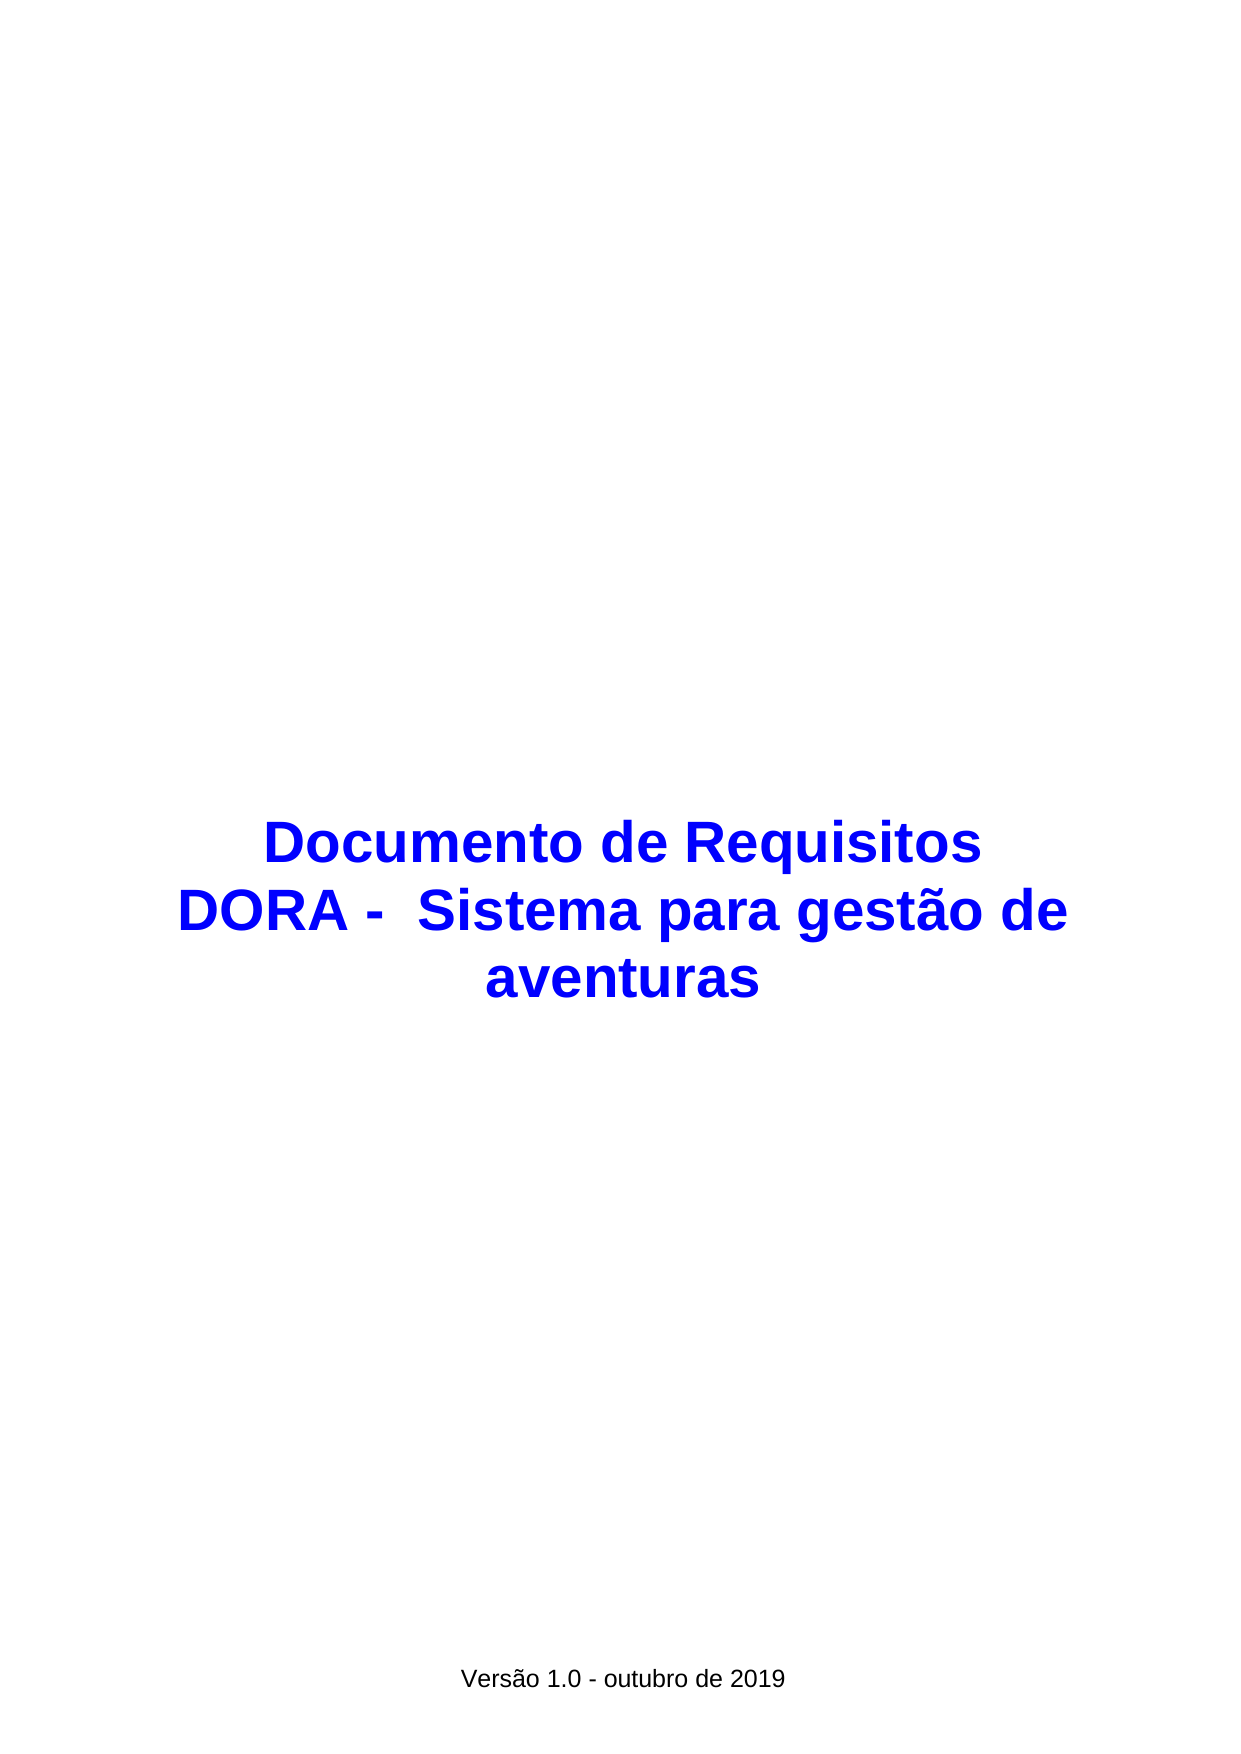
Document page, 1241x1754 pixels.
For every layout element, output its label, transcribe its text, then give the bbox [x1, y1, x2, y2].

text Documento de Requisitos DORA - Sistema para gestão de aventuras [153, 808, 1093, 1009]
text Versão 1.0 - outubro de 2019 [153, 1664, 1093, 1692]
